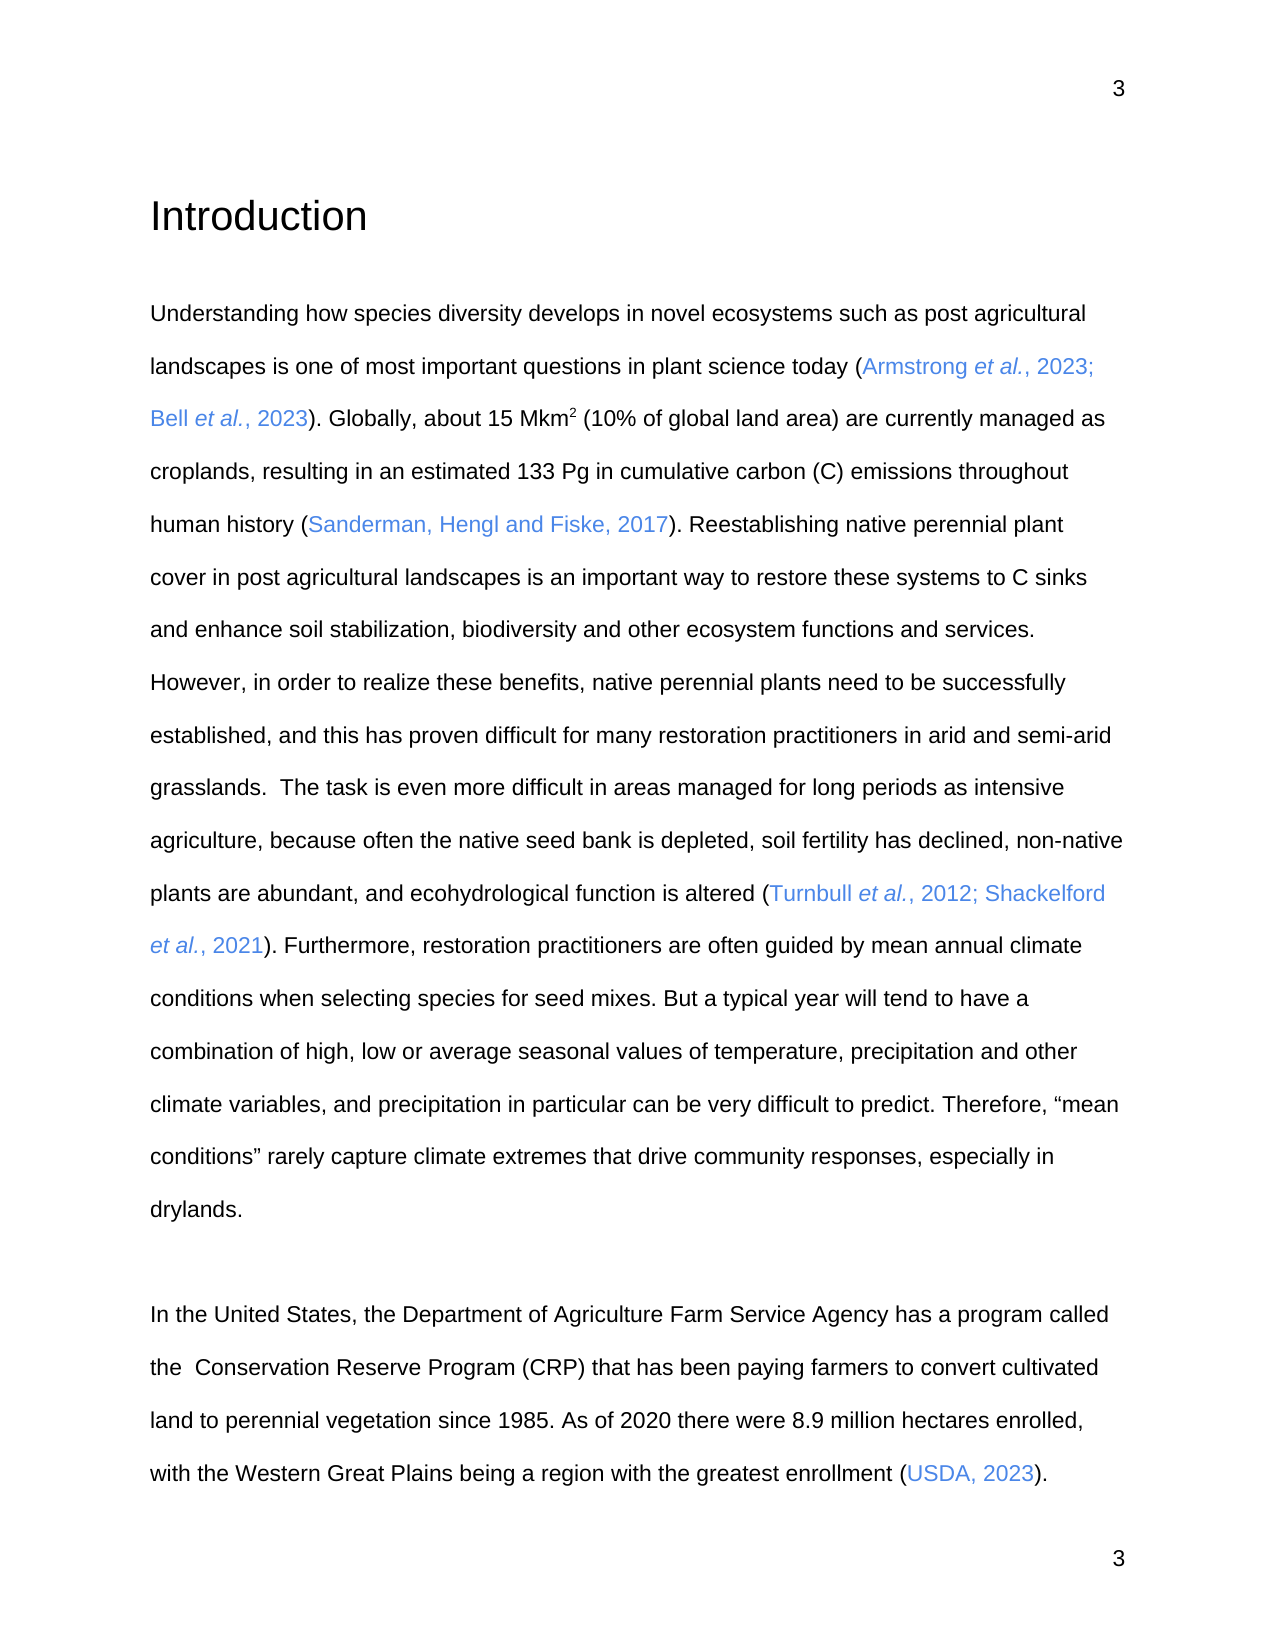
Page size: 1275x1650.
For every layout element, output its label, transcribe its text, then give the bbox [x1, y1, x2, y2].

text Understanding how species diversity develops in novel ecosystems such as post agricultural landscapes is one of most important questions in plant science today (Armstrong et al., 2023; Bell et al., 2023). Globally, about 15 Mkm2 (10% of global land area) are currently managed as croplands, resulting in an estimated 133 Pg in cumulative carbon (C) emissions throughout human history (Sanderman, Hengl and Fiske, 2017). Reestablishing native perennial plant cover in post agricultural landscapes is an important way to restore these systems to C sinks and enhance soil stabilization, biodiversity and other ecosystem functions and services. However, in order to realize these benefits, native perennial plants need to be successfully established, and this has proven difficult for many restoration practitioners in arid and semi-arid grasslands. The task is even more difficult in areas managed for long periods as intensive agriculture, because often the native seed bank is depleted, soil fertility has declined, non-native plants are abundant, and ecohydrological function is altered (Turnbull et al., 2012; Shackelford et al., 2021). Furthermore, restoration practitioners are often guided by mean annual climate conditions when selecting species for seed mixes. But a typical year will tend to have a combination of high, low or average seasonal values of temperature, precipitation and other climate variables, and precipitation in particular can be very difficult to predict. Therefore, “mean conditions” rarely capture climate extremes that drive community responses, especially in drylands. [150, 300, 1125, 1222]
text In the United States, the Department of Agriculture Farm Service Agency has a program called the Conservation Reserve Program (CRP) that has been paying farmers to convert cultivated land to perennial vegetation since 1985. As of 2020 there were 8.9 million hectares enrolled, with the Western Great Plains being a region with the greatest enrollment (USDA, 2023). [150, 1301, 1125, 1486]
subtitle Introduction [150, 192, 1125, 239]
